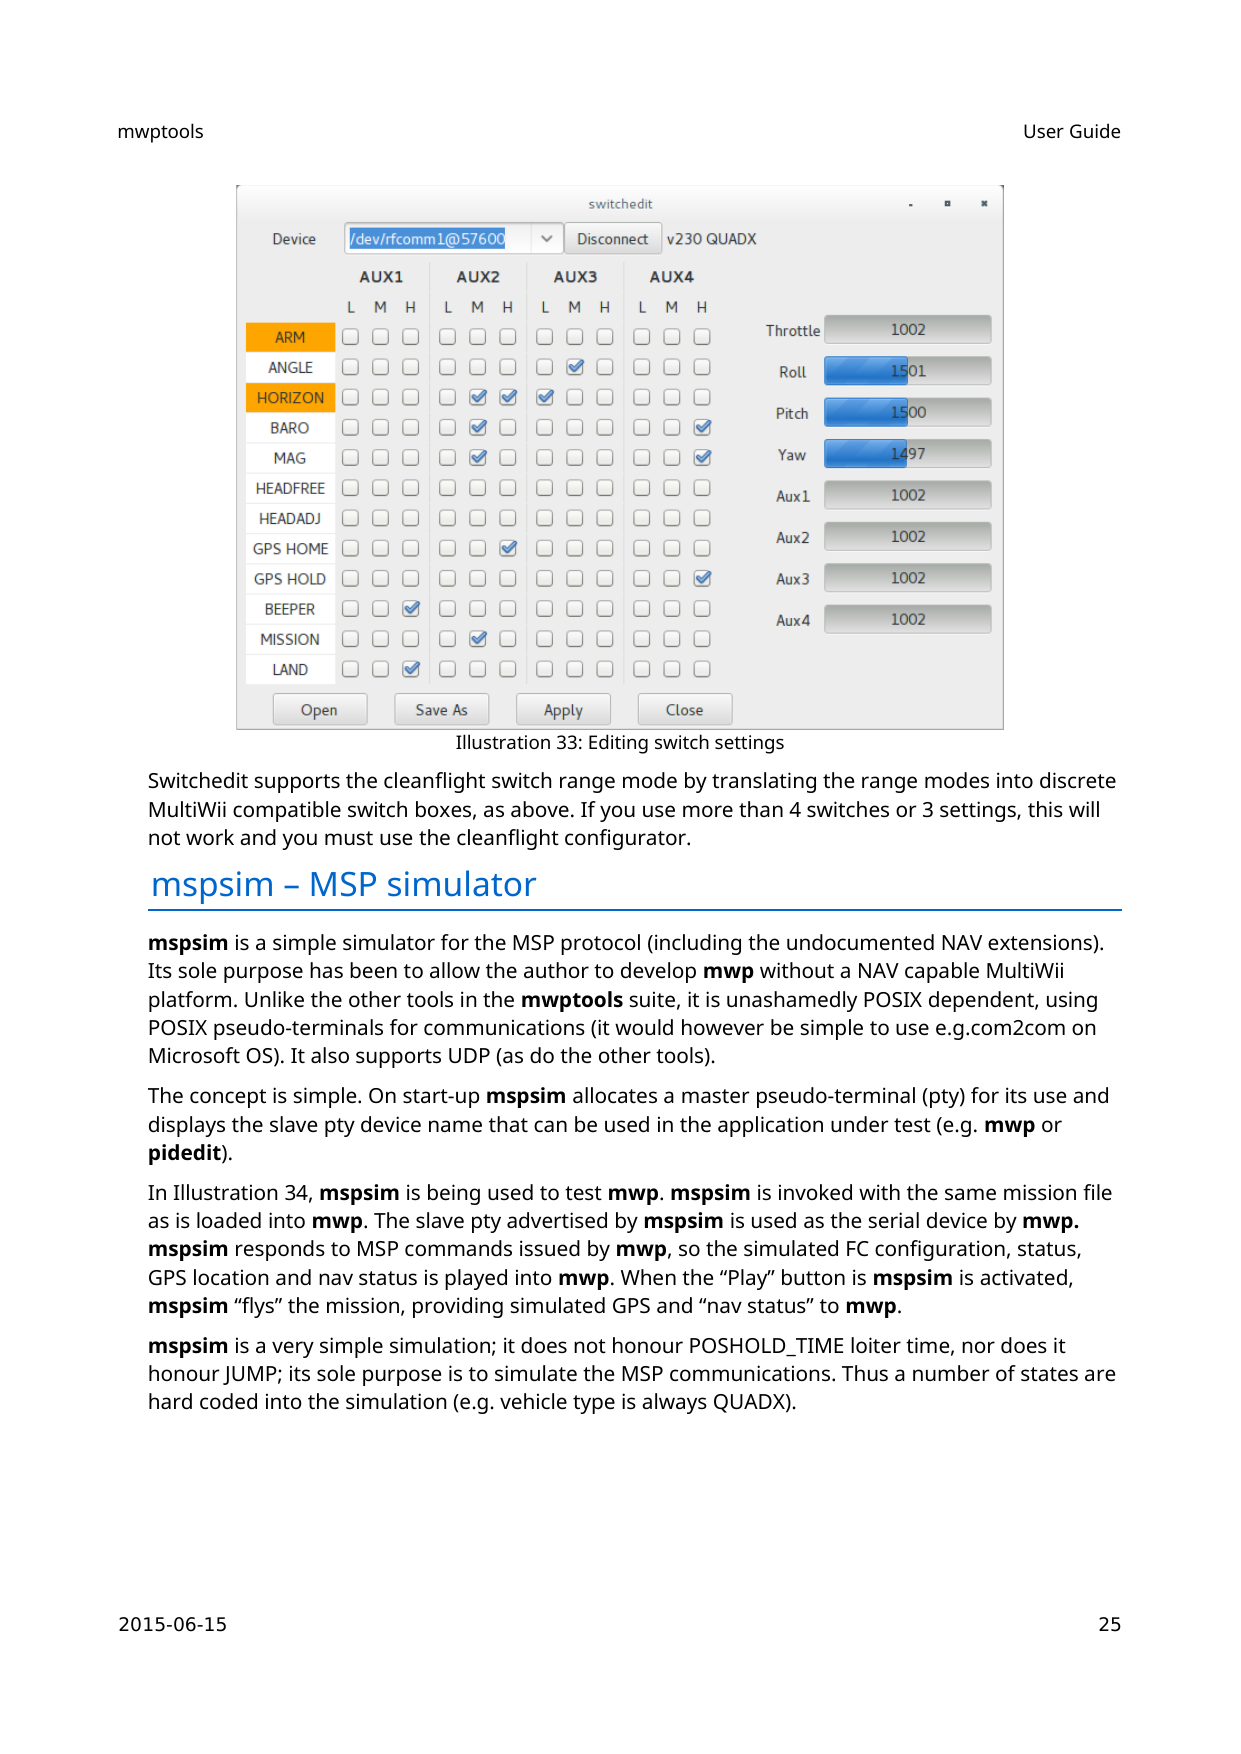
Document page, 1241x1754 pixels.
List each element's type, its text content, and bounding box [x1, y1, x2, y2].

text Illustration 33: Editing switch settings [236, 730, 1004, 755]
text mspsim is a very simple simulation; it does not honour POSHOLD_TIME loiter time, nor does it honour JUMP; its sole purpose is to simulate the MSP communications. Thus a number of states are hard coded into the simulation (e.g. vehicle type is always QUADX). [148, 1331, 1122, 1416]
subtitle mspsim – MSP simulator [148, 857, 1122, 909]
text Switchedit supports the cleanflight switch range mode by translating the range modes into discrete MultiWii compatible switch boxes, as above. If you use more than 4 switches or 3 settings, this will not work and you must use the cleanflight configurator. [148, 173, 1122, 851]
text In Illustration 34, mspsim is being used to test mwp. mspsim is invoked with the same mission file as is loaded into mwp. The slave pty advertised by mspsim is used as the serial device by mwp. mspsim responds to MSP commands issued by mwp, so the simulated FC configuration, status, GPS location and nav status is played into mwp. When the “Play” button is mspsim is activated, mspsim “flys” the mission, providing simulated GPS and “nav status” to mwp. [148, 1178, 1122, 1319]
text The concept is simple. On start-up mspsim allocates a master pseudo-terminal (pty) for its use and displays the slave pty device name that can be used in the application under test (e.g. mwp or pidedit). [148, 1081, 1122, 1166]
text mspsim is a simple simulator for the MSP protocol (including the undocumented NAV extensions). Its sole purpose has been to allow the author to develop mwp without a NAV capable MultiWii platform. Unlike the other tools in the mwptools suite, it is unashamedly POSIX dependent, using POSIX pseudo-terminals for communications (it would however be simple to use e.g.com2com on Microsoft OS). It also supports UDP (as do the other tools). [148, 928, 1122, 1069]
picture [236, 185, 1004, 730]
